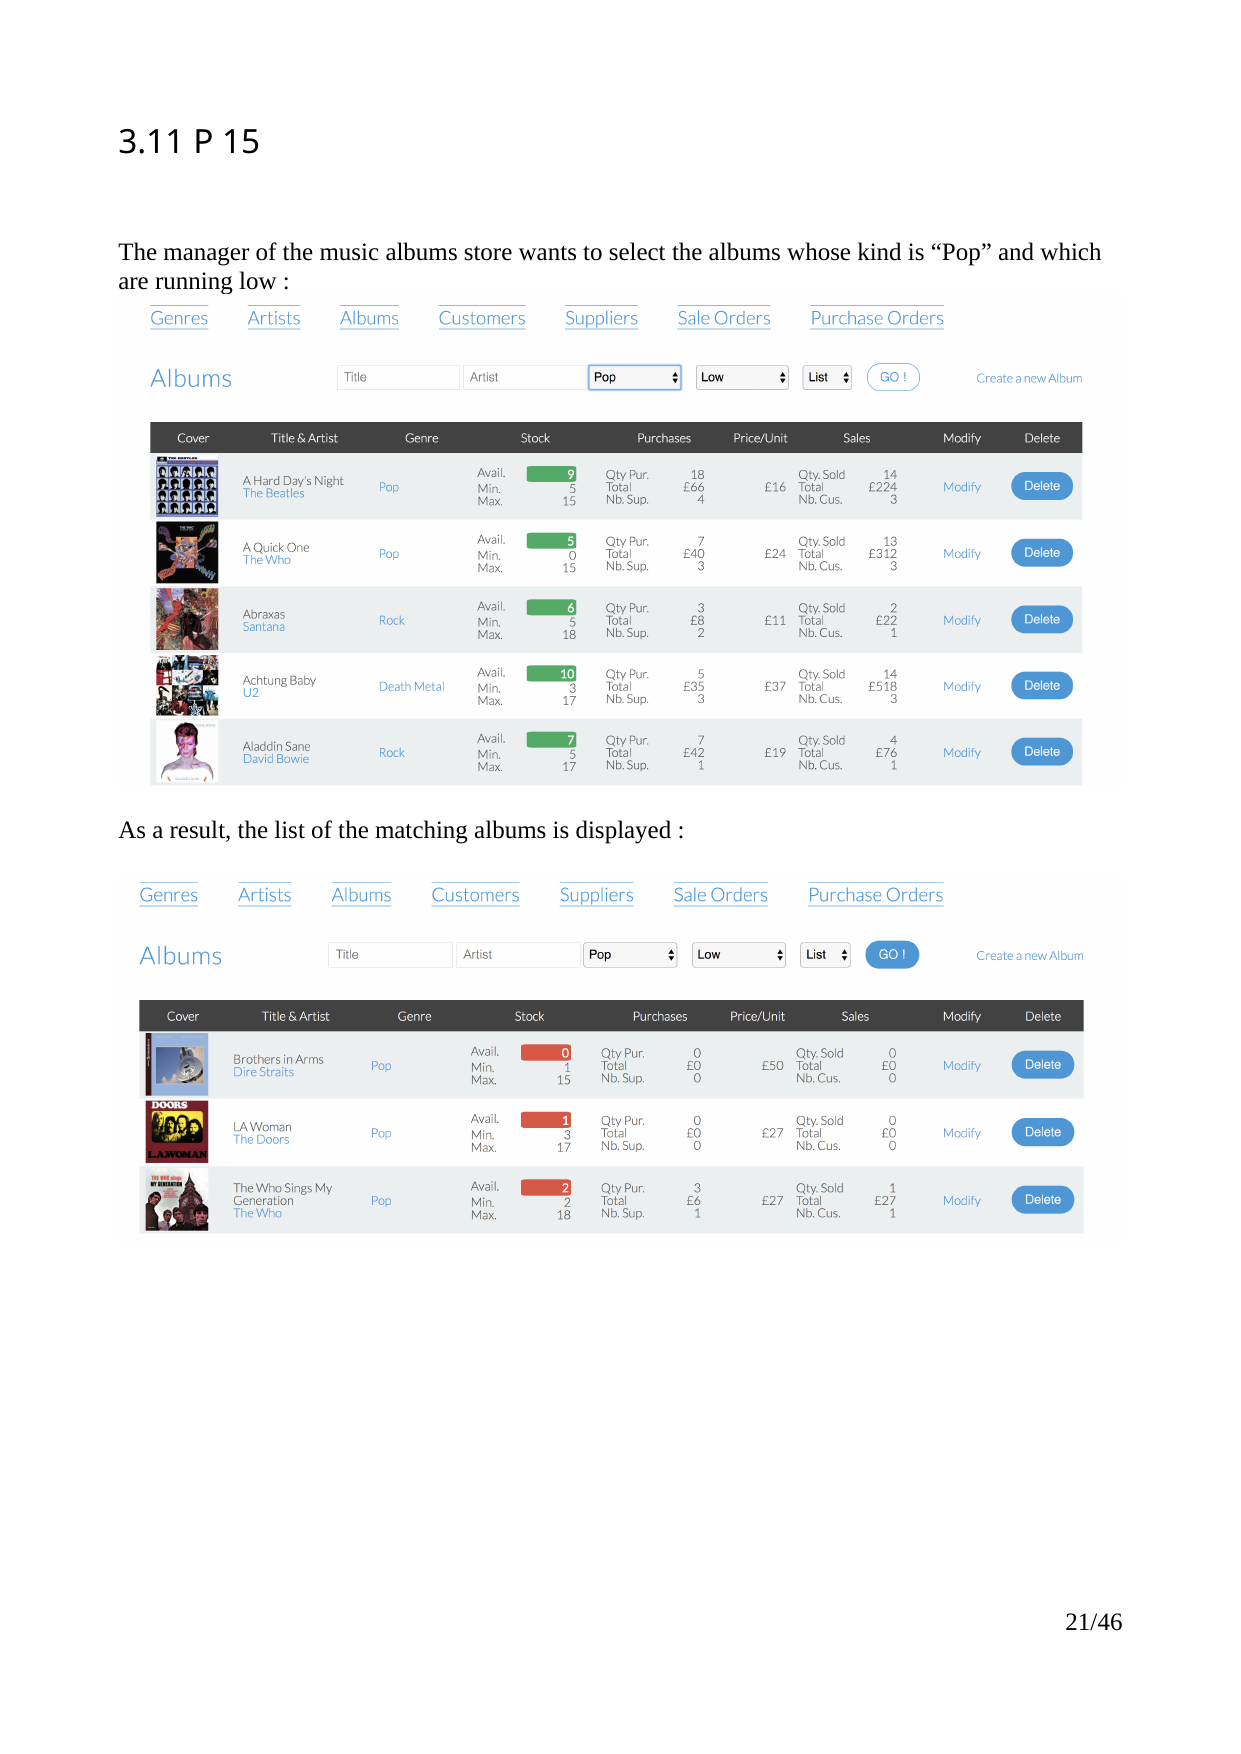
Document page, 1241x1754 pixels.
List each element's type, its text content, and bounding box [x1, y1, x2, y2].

title P 15 [118, 118, 1122, 163]
picture [118, 294, 1123, 787]
text The manager of the music albums store wants to select the albums whose kind is “Pop” and which are running low : [118, 237, 1122, 294]
picture [118, 873, 1123, 1246]
text As a result, the list of the matching albums is displayed : [118, 816, 1122, 844]
